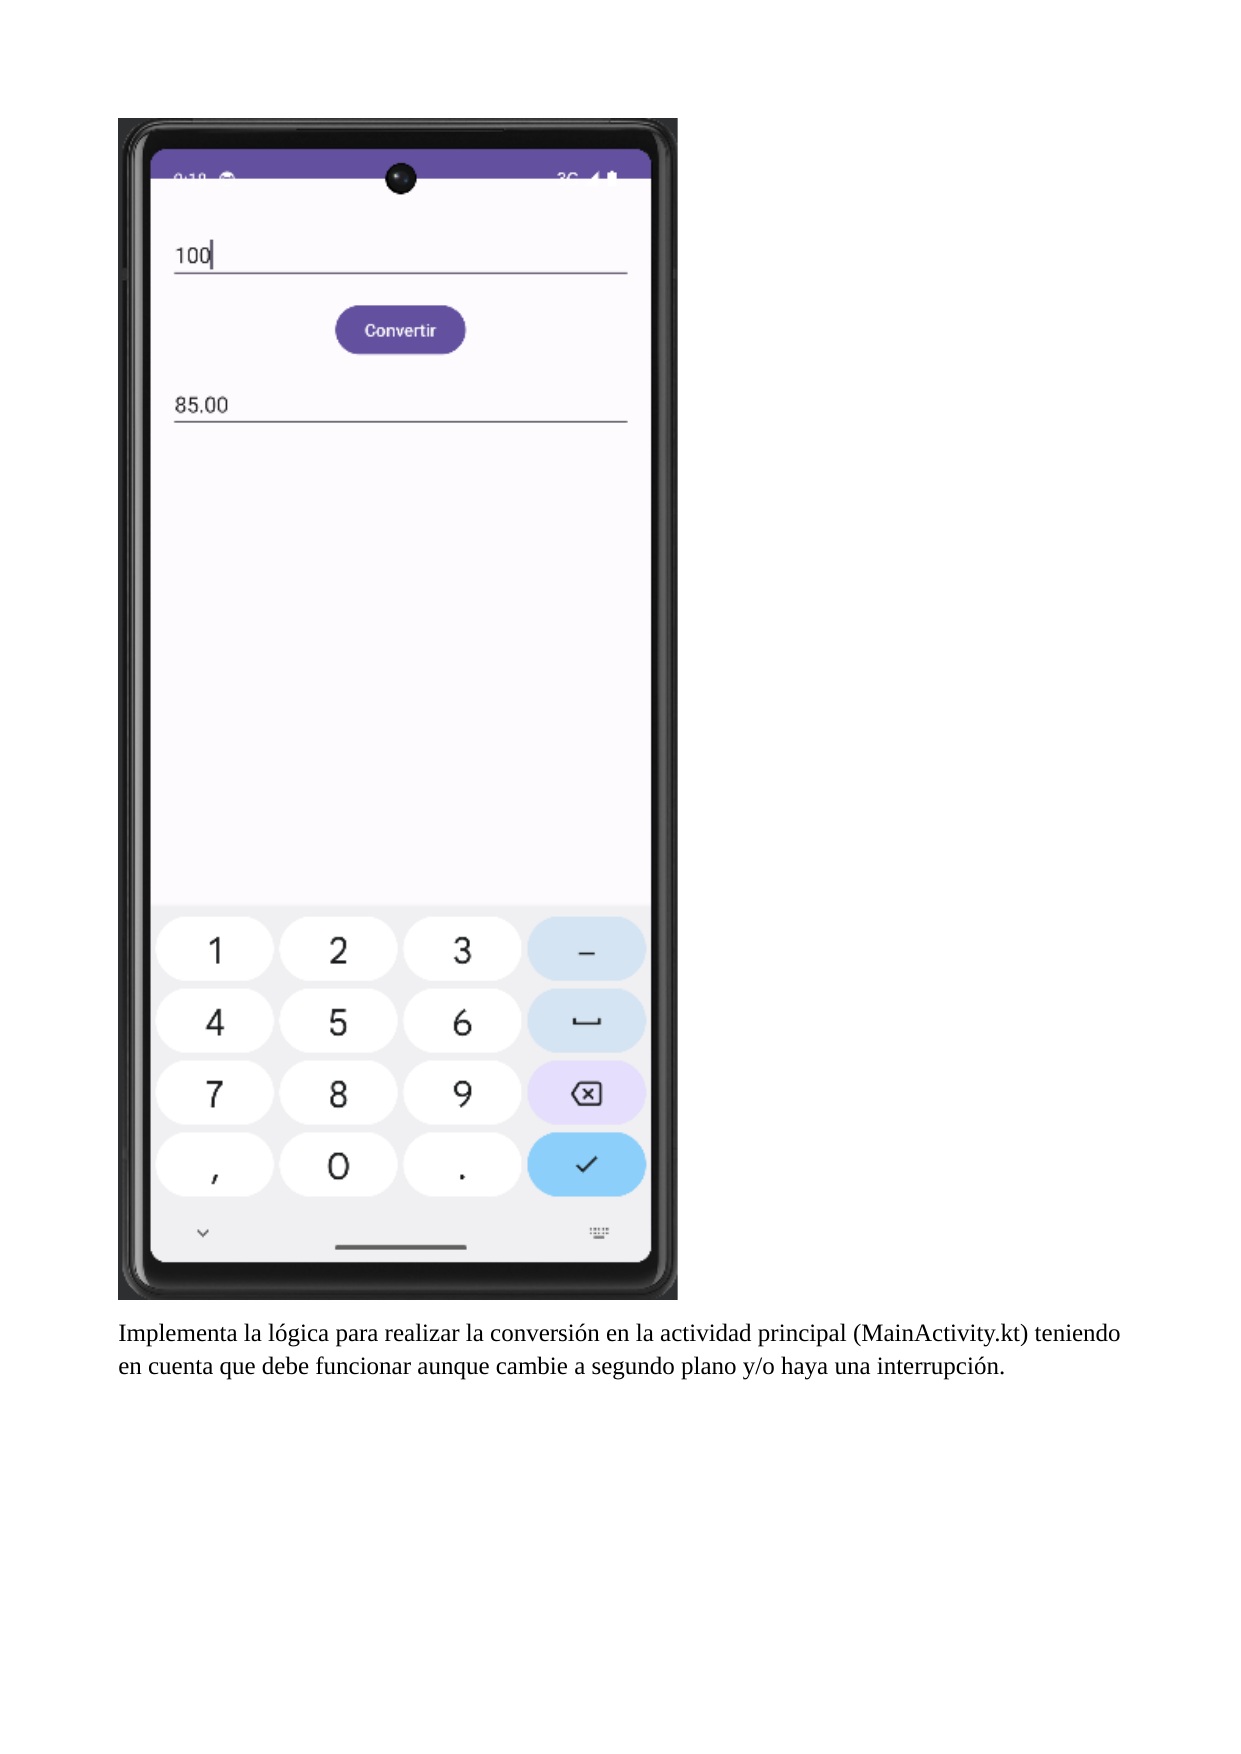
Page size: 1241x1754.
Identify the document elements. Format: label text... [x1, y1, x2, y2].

text Implementa la lógica para realizar la conversión en la actividad principal (MainActivity.kt) teniendo en cuenta que debe funcionar aunque cambie a segundo plano y/o haya una interrupción. [118, 1318, 1122, 1380]
picture [118, 118, 678, 1300]
